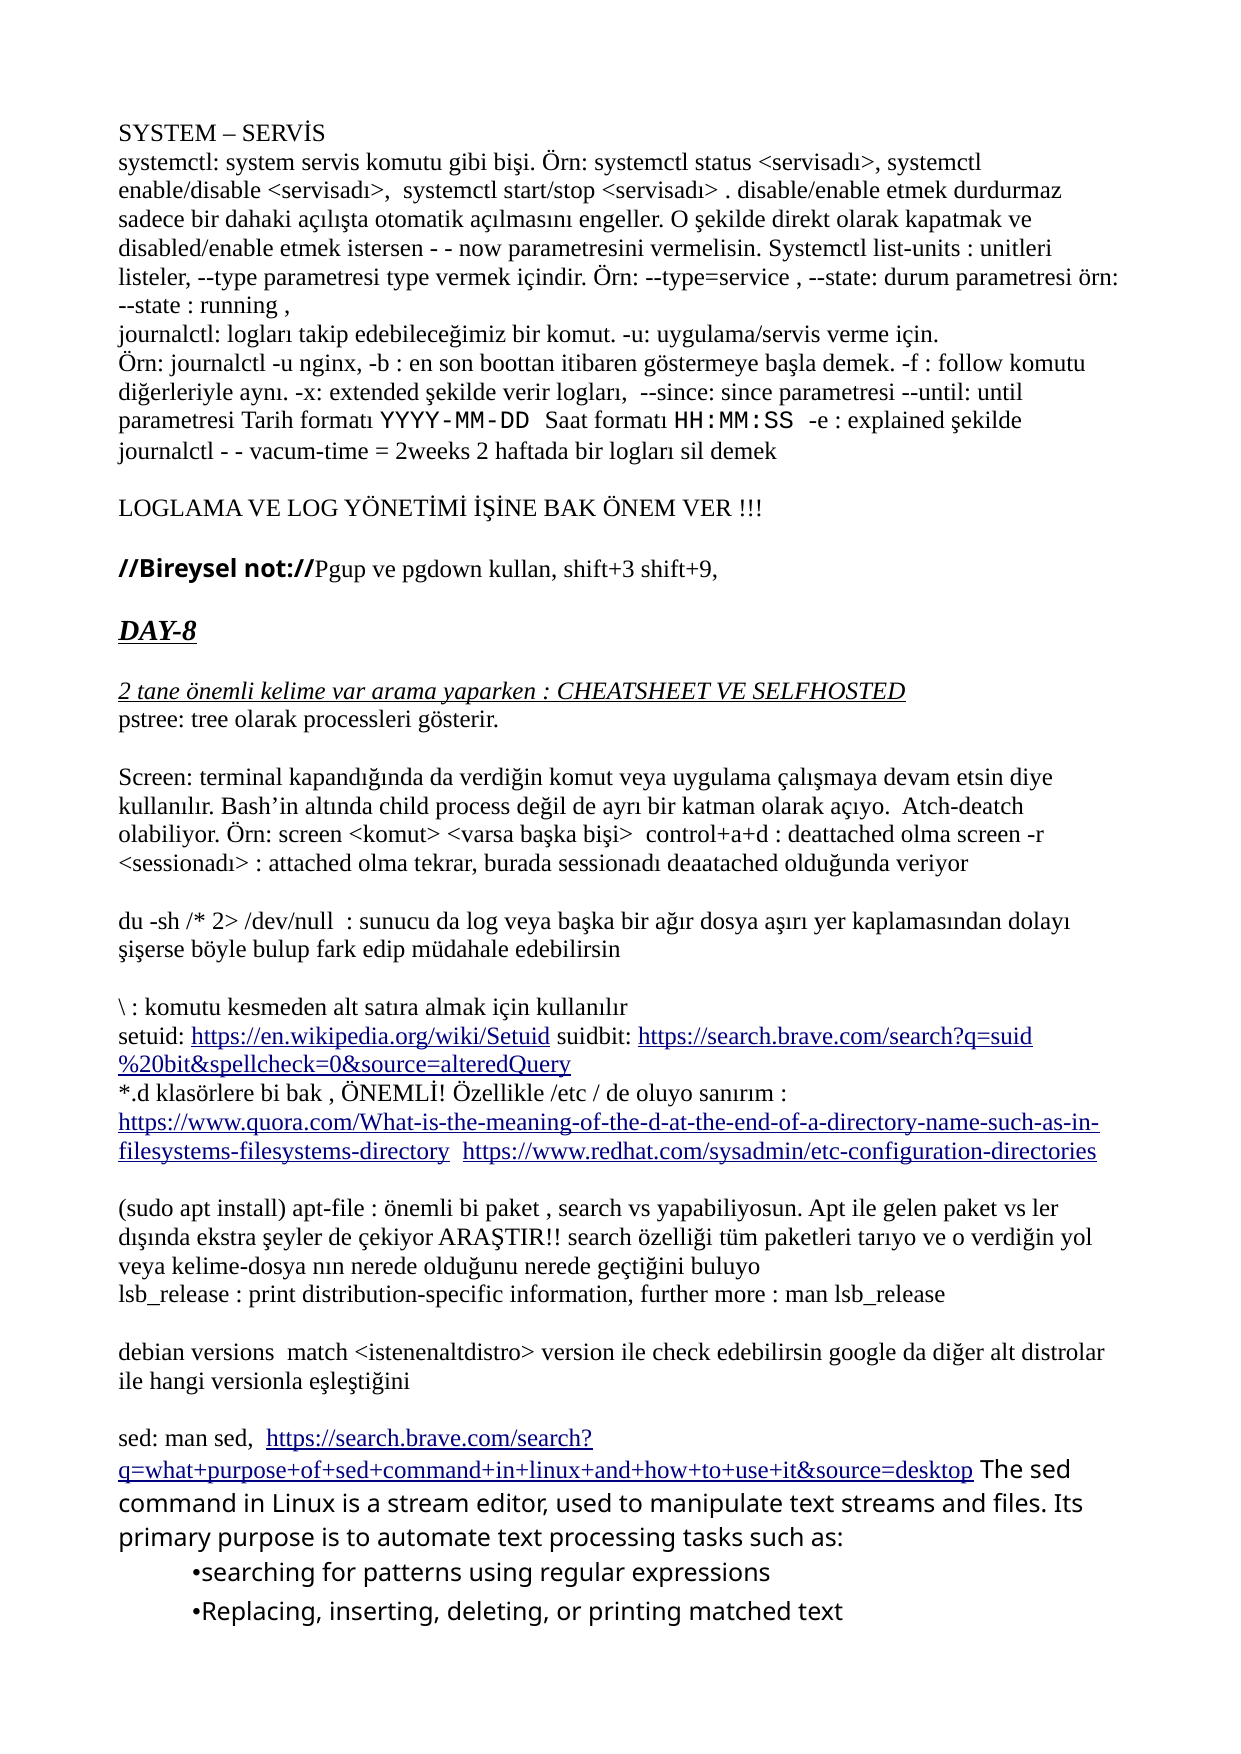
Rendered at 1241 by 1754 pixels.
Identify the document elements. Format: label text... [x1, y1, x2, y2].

text journalctl: logları takip edebileceğimiz bir komut. -u: uygulama/servis verme için. [118, 319, 1122, 348]
text LOGLAMA VE LOG YÖNETİMİ İŞİNE BAK ÖNEM VER !!! [118, 493, 1122, 522]
text journalctl - - vacum-time = 2weeks 2 haftada bir logları sil demek [118, 436, 1122, 465]
text setuid: https://en.wikipedia.org/wiki/Setuid suidbit: https://search.brave.com/search?q=suid%20bit&spellcheck=0&source=alteredQuery [118, 1021, 1122, 1078]
text Screen: terminal kapandığında da verdiğin komut veya uygulama çalışmaya devam etsin diye kullanılır. Bash’in altında child process değil de ayrı bir katman olarak açıyo. Atch-deatch olabiliyor. Örn: screen <komut> <varsa başka bişi> control+a+d : deattached olma screen -r <sessionadı> : attached olma tekrar, burada sessionadı deaatached olduğunda veriyor [118, 762, 1122, 877]
text \ : komutu kesmeden alt satıra almak için kullanılır [118, 992, 1122, 1021]
text du -sh /* 2> /dev/null : sunucu da log veya başka bir ağır dosya aşırı yer kaplamasından dolayı şişerse böyle bulup fark edip müdahale edebilirsin [118, 906, 1122, 963]
list searching for patterns using regular expressions [118, 1554, 1122, 1588]
text lsb_release : print distribution-specific information, further more : man lsb_release [118, 1279, 1122, 1308]
text DAY-8 [118, 613, 1122, 647]
text *.d klasörlere bi bak , ÖNEMLİ! Özellikle /etc / de oluyo sanırım : [118, 1078, 1122, 1107]
text pstree: tree olarak processleri gösterir. [118, 704, 1122, 733]
text 2 tane önemli kelime var arama yaparken : CHEATSHEET VE SELFHOSTED [118, 676, 1122, 704]
text sed: man sed, https://search.brave.com/search?q=what+purpose+of+sed+command+in+linux+and+how+to+use+it&source=desktop The sed command in Linux is a stream editor, used to manipulate text streams and files. Its primary purpose is to automate text processing tasks such as: [118, 1423, 1122, 1554]
text //Bireysel not://Pgup ve pgdown kullan, shift+3 shift+9, [118, 551, 1122, 585]
text debian versions match <istenenaltdistro> version ile check edebilirsin google da diğer alt distrolar ile hangi versionla eşleştiğini [118, 1337, 1122, 1394]
text (sudo apt install) apt-file : önemli bi paket , search vs yapabiliyosun. Apt ile gelen paket vs ler dışında ekstra şeyler de çekiyor ARAŞTIR!! search özelliği tüm paketleri tarıyo ve o verdiğin yol veya kelime-dosya nın nerede olduğunu nerede geçtiğini buluyo [118, 1193, 1122, 1279]
text SYSTEM – SERVİS [118, 118, 1122, 147]
text Örn: journalctl -u nginx, -b : en son boottan itibaren göstermeye başla demek. -f : follow komutu diğerleriyle aynı. -x: extended şekilde verir logları, --since: since parametresi --until: until parametresi Tarih formatı YYYY-MM-DD Saat formatı HH:MM:SS -e : explained şekilde [118, 348, 1122, 436]
text systemctl: system servis komutu gibi bişi. Örn: systemctl status <servisadı>, systemctl enable/disable <servisadı>, systemctl start/stop <servisadı> . disable/enable etmek durdurmaz sadece bir dahaki açılışta otomatik açılmasını engeller. O şekilde direkt olarak kapatmak ve disabled/enable etmek istersen - - now parametresini vermelisin. Systemctl list-units : unitleri listeler, --type parametresi type vermek içindir. Örn: --type=service , --state: durum parametresi örn: --state : running , [118, 147, 1122, 319]
list Replacing, inserting, deleting, or printing matched text [118, 1593, 1122, 1627]
text https://www.quora.com/What-is-the-meaning-of-the-d-at-the-end-of-a-directory-name-such-as-in-filesystems-filesystems-directory https://www.redhat.com/sysadmin/etc-configuration-directories [118, 1107, 1122, 1164]
